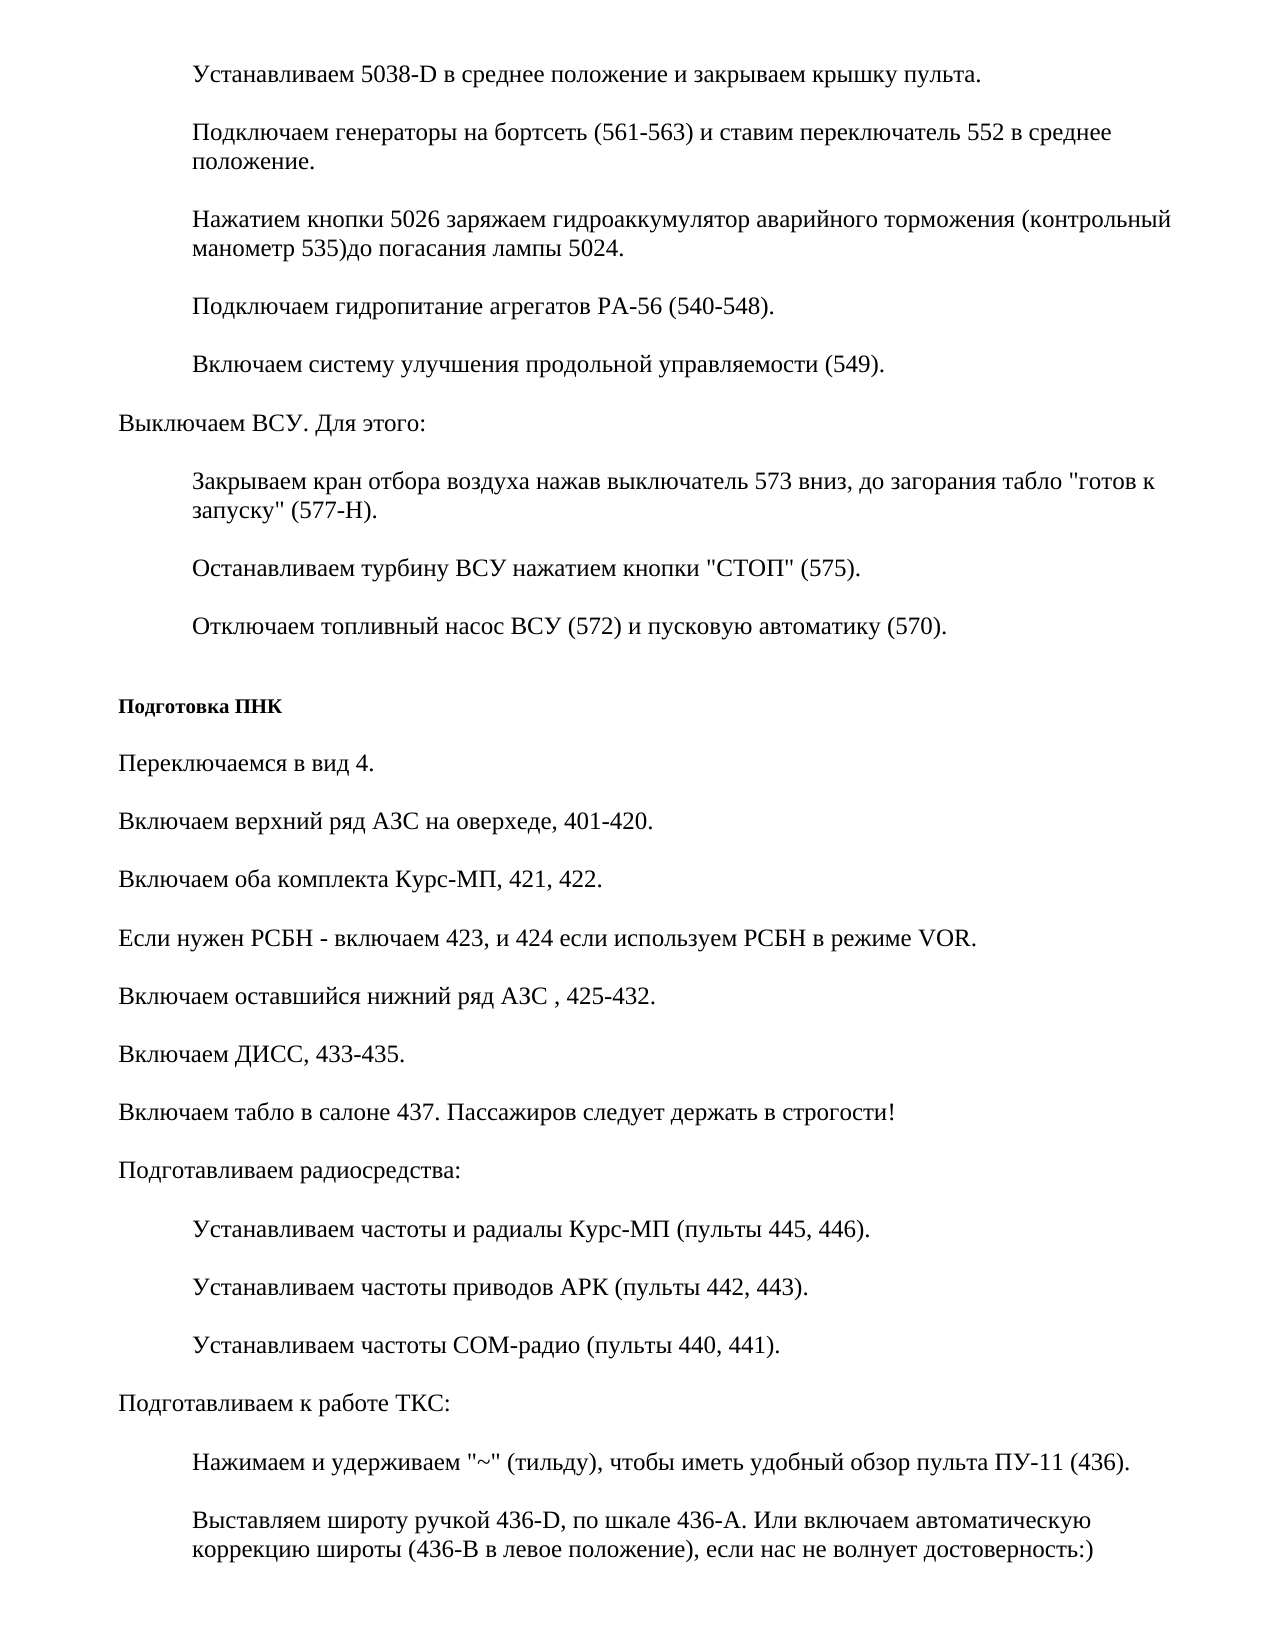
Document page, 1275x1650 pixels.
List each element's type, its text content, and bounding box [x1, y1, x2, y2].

list Закрываем кран отбора воздуха нажав выключатель 573 вниз, до загорания табло "готов к запуску" (577-H). [162, 466, 1216, 523]
list Включаем систему улучшения продольной управляемости (549). [162, 349, 1216, 378]
text Включаем оба комплекта Курс-МП, 421, 422. [118, 864, 1216, 893]
text Включаем оставшийся нижний ряд АЗС , 425-432. [118, 981, 1216, 1009]
text Переключаемся в вид 4. [118, 748, 1216, 777]
text Если нужен РСБН - включаем 423, и 424 если используем РСБН в режиме VOR. [118, 923, 1216, 951]
list Устанавливаем частоты приводов АРК (пульты 442, 443). [162, 1272, 1216, 1301]
subtitle Подготовка ПНК [118, 694, 1216, 718]
text Включаем ДИСС, 433-435. [118, 1039, 1216, 1068]
text Подготавливаем к работе ТКС: [118, 1388, 1216, 1417]
text Подготавливаем радиосредства: [118, 1156, 1216, 1184]
list Выставляем широту ручкой 436-D, по шкале 436-A. Или включаем автоматическую коррекцию широты (436-В в левое положение), если нас не волнует достоверность:) [162, 1505, 1216, 1562]
list Останавливаем турбину ВСУ нажатием кнопки "СТОП" (575). [162, 553, 1216, 582]
text Включаем табло в салоне 437. Пассажиров следует держать в строгости! [118, 1097, 1216, 1126]
list Отключаем топливный насос ВСУ (572) и пусковую автоматику (570). [162, 611, 1216, 640]
text Выключаем ВСУ. Для этого: [118, 408, 1216, 436]
text Включаем верхний ряд АЗС на оверхеде, 401-420. [118, 806, 1216, 835]
list Устанавливаем 5038-D в среднее положение и закрываем крышку пульта. [162, 59, 1216, 88]
list Нажимаем и удерживаем "~" (тильду), чтобы иметь удобный обзор пульта ПУ-11 (436). [162, 1447, 1216, 1475]
list Нажатием кнопки 5026 заряжаем гидроаккумулятор аварийного торможения (контрольный манометр 535)до погасания лампы 5024. [162, 204, 1216, 262]
list Устанавливаем частоты и радиалы Курс-МП (пульты 445, 446). [162, 1214, 1216, 1242]
list Устанавливаем частоты COM-радио (пульты 440, 441). [162, 1330, 1216, 1359]
list Подключаем гидропитание агрегатов РА-56 (540-548). [162, 291, 1216, 320]
list Подключаем генераторы на бортсеть (561-563) и ставим переключатель 552 в среднее положение. [162, 117, 1216, 175]
